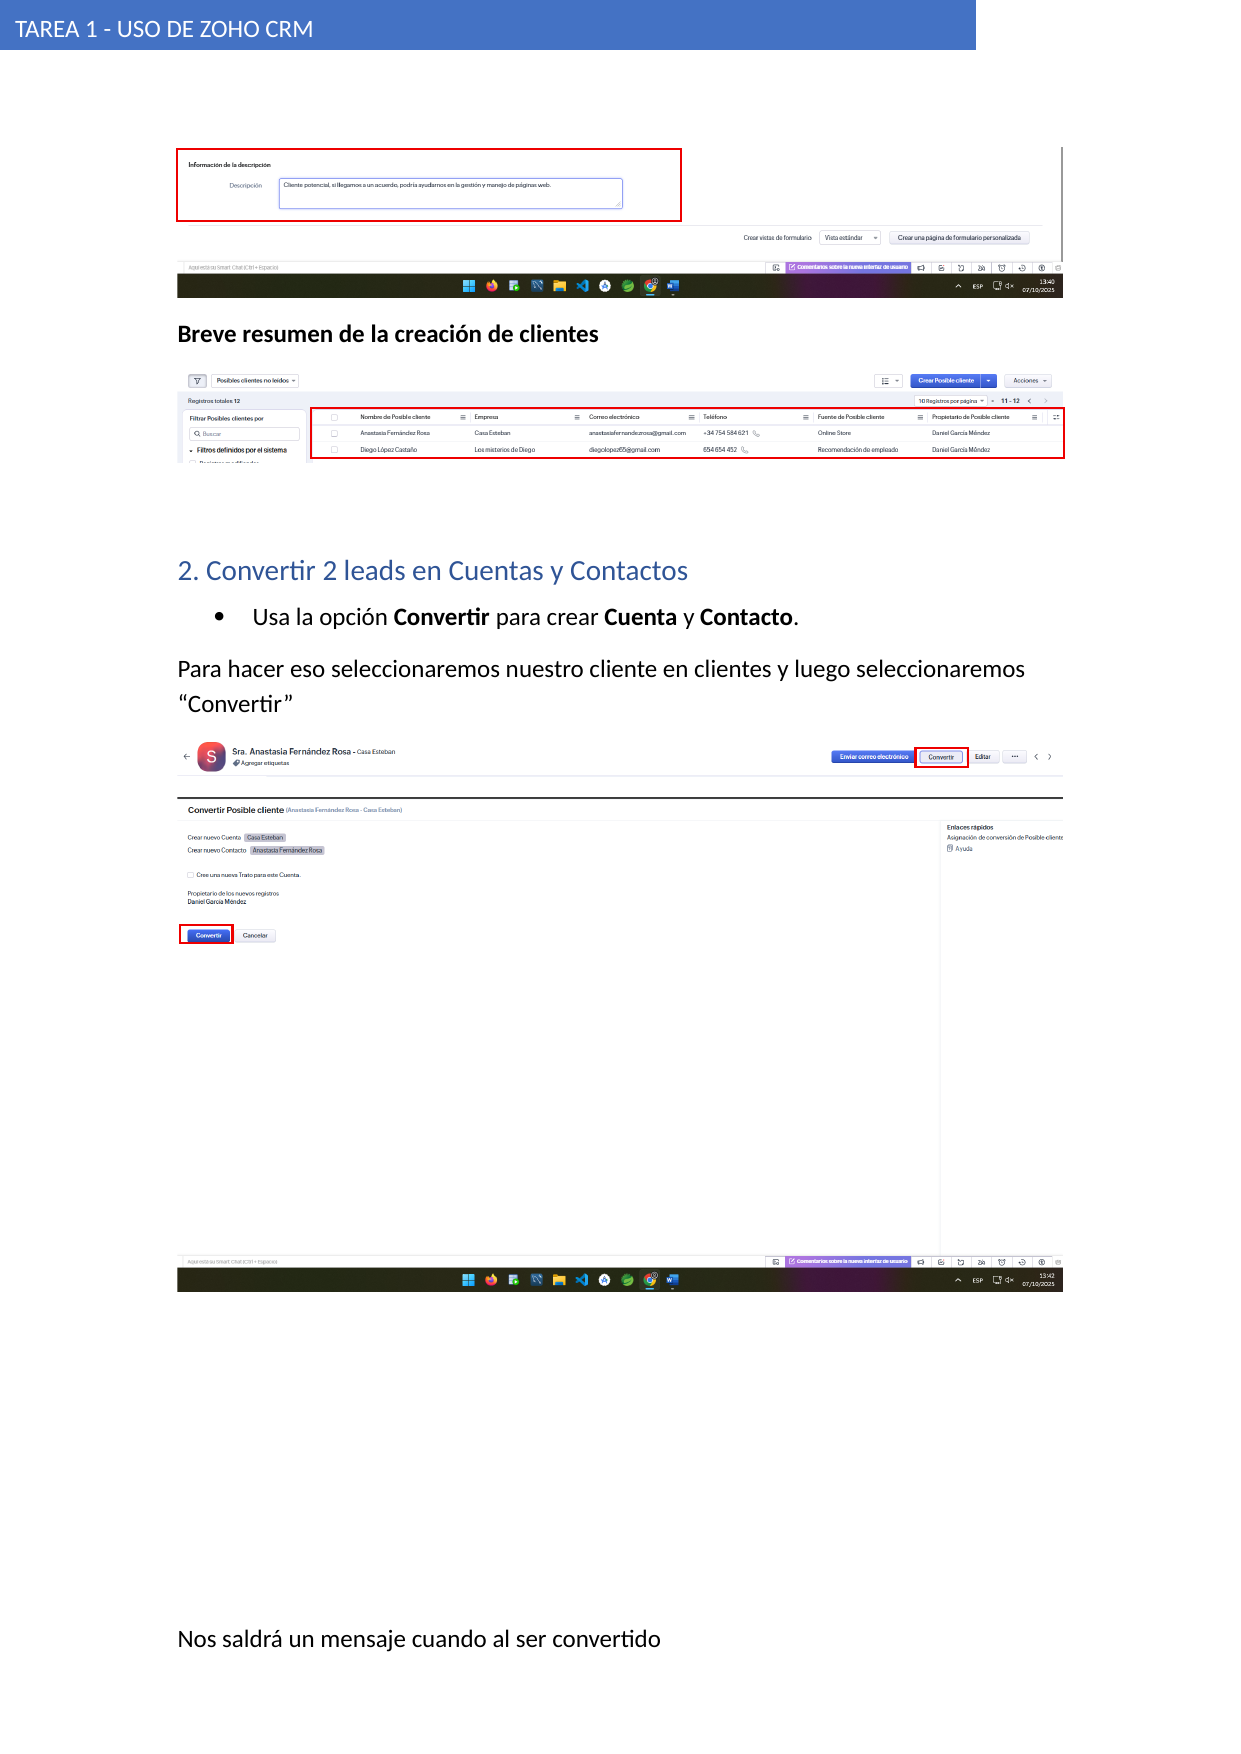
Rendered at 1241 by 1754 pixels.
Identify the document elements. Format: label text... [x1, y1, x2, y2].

text Nos saldrá un mensaje cuando al ser convertido [177, 1623, 1063, 1654]
subtitle 2. Convertir 2 leads en Cuentas y Contactos [177, 552, 1063, 587]
text Breve resumen de la creación de clientes [177, 319, 1063, 349]
text Para hacer eso seleccionaremos nuestro cliente en clientes y luego seleccionaremos “Convertir” [177, 653, 1063, 718]
list Usa la opción Convertir para crear Cuenta y Contacto. [215, 601, 1063, 632]
